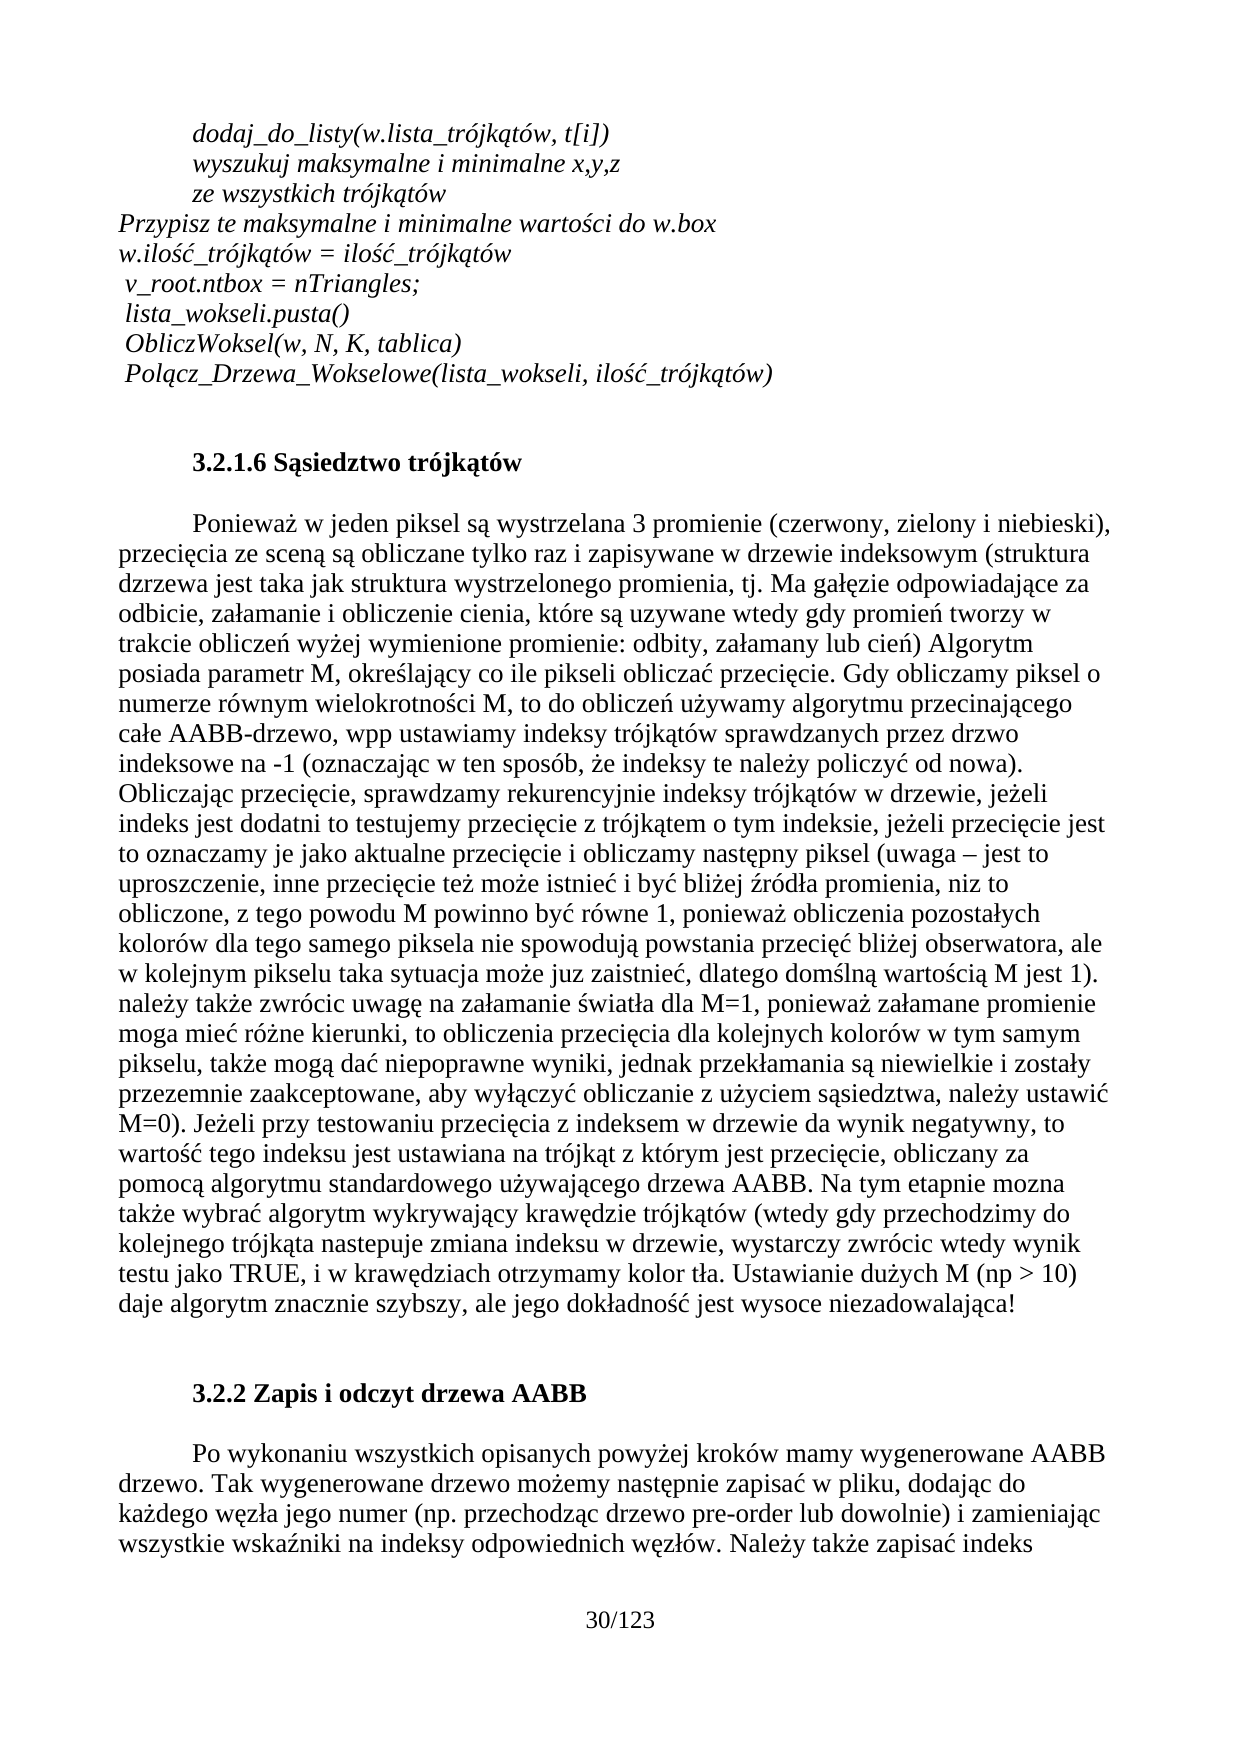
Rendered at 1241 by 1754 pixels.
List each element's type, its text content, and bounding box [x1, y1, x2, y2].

text wyszukuj maksymalne i minimalne x,y,z [118, 148, 1122, 178]
text 3.2.2 Zapis i odczyt drzewa AABB [118, 1378, 1122, 1408]
text Po wykonaniu wszystkich opisanych powyżej kroków mamy wygenerowane AABB drzewo. Tak wygenerowane drzewo możemy następnie zapisać w pliku, dodając do każdego węzła jego numer (np. przechodząc drzewo pre-order lub dowolnie) i zamieniając wszystkie wskaźniki na indeksy odpowiednich węzłów. Należy także zapisać indeks [118, 1438, 1122, 1558]
text dodaj_do_listy(w.lista_trójkątów, t[i]) [118, 118, 1122, 148]
text ze wszystkich trójkątów [118, 178, 1122, 208]
text Ponieważ w jeden piksel są wystrzelana 3 promienie (czerwony, zielony i niebieski), przecięcia ze sceną są obliczane tylko raz i zapisywane w drzewie indeksowym (struktura dzrzewa jest taka jak struktura wystrzelonego promienia, tj. Ma gałęzie odpowiadające za odbicie, załamanie i obliczenie cienia, które są uzywane wtedy gdy promień tworzy w trakcie obliczeń wyżej wymienione promienie: odbity, załamany lub cień) Algorytm posiada parametr M, określający co ile pikseli obliczać przecięcie. Gdy obliczamy piksel o numerze równym wielokrotności M, to do obliczeń używamy algorytmu przecinającego całe AABB-drzewo, wpp ustawiamy indeksy trójkątów sprawdzanych przez drzwo indeksowe na -1 (oznaczając w ten sposób, że indeksy te należy policzyć od nowa). Obliczając przecięcie, sprawdzamy rekurencyjnie indeksy trójkątów w drzewie, jeżeli indeks jest dodatni to testujemy przecięcie z trójkątem o tym indeksie, jeżeli przecięcie jest to oznaczamy je jako aktualne przecięcie i obliczamy następny piksel (uwaga – jest to uproszczenie, inne przecięcie też może istnieć i być bliżej źródła promienia, niz to obliczone, z tego powodu M powinno być równe 1, ponieważ obliczenia pozostałych kolorów dla tego samego piksela nie spowodują powstania przecięć bliżej obserwatora, ale w kolejnym pikselu taka sytuacja może juz zaistnieć, dlatego domślną wartością M jest 1). należy także zwrócic uwagę na załamanie światła dla M=1, ponieważ załamane promienie moga mieć różne kierunki, to obliczenia przecięcia dla kolejnych kolorów w tym samym pikselu, także mogą dać niepoprawne wyniki, jednak przekłamania są niewielkie i zostały przezemnie zaakceptowane, aby wyłączyć obliczanie z użyciem sąsiedztwa, należy ustawić M=0). Jeżeli przy testowaniu przecięcia z indeksem w drzewie da wynik negatywny, to wartość tego indeksu jest ustawiana na trójkąt z którym jest przecięcie, obliczany za pomocą algorytmu standardowego używającego drzewa AABB. Na tym etapnie mozna także wybrać algorytm wykrywający krawędzie trójkątów (wtedy gdy przechodzimy do kolejnego trójkąta nastepuje zmiana indeksu w drzewie, wystarczy zwrócic wtedy wynik testu jako TRUE, i w krawędziach otrzymamy kolor tła. Ustawianie dużych M (np > 10) daje algorytm znacznie szybszy, ale jego dokładność jest wysoce niezadowalająca! [118, 508, 1122, 1318]
text ObliczWoksel(w, N, K, tablica) [118, 328, 1122, 358]
text w.ilość_trójkątów = ilość_trójkątów [118, 238, 1122, 268]
text lista_wokseli.pusta() [118, 298, 1122, 328]
text 3.2.1.6 Sąsiedztwo trójkątów [118, 446, 1122, 478]
text Przypisz te maksymalne i minimalne wartości do w.box [118, 208, 1122, 238]
text v_root.ntbox = nTriangles; [118, 268, 1122, 298]
text Polącz_Drzewa_Wokselowe(lista_wokseli, ilość_trójkątów) [118, 358, 1122, 388]
